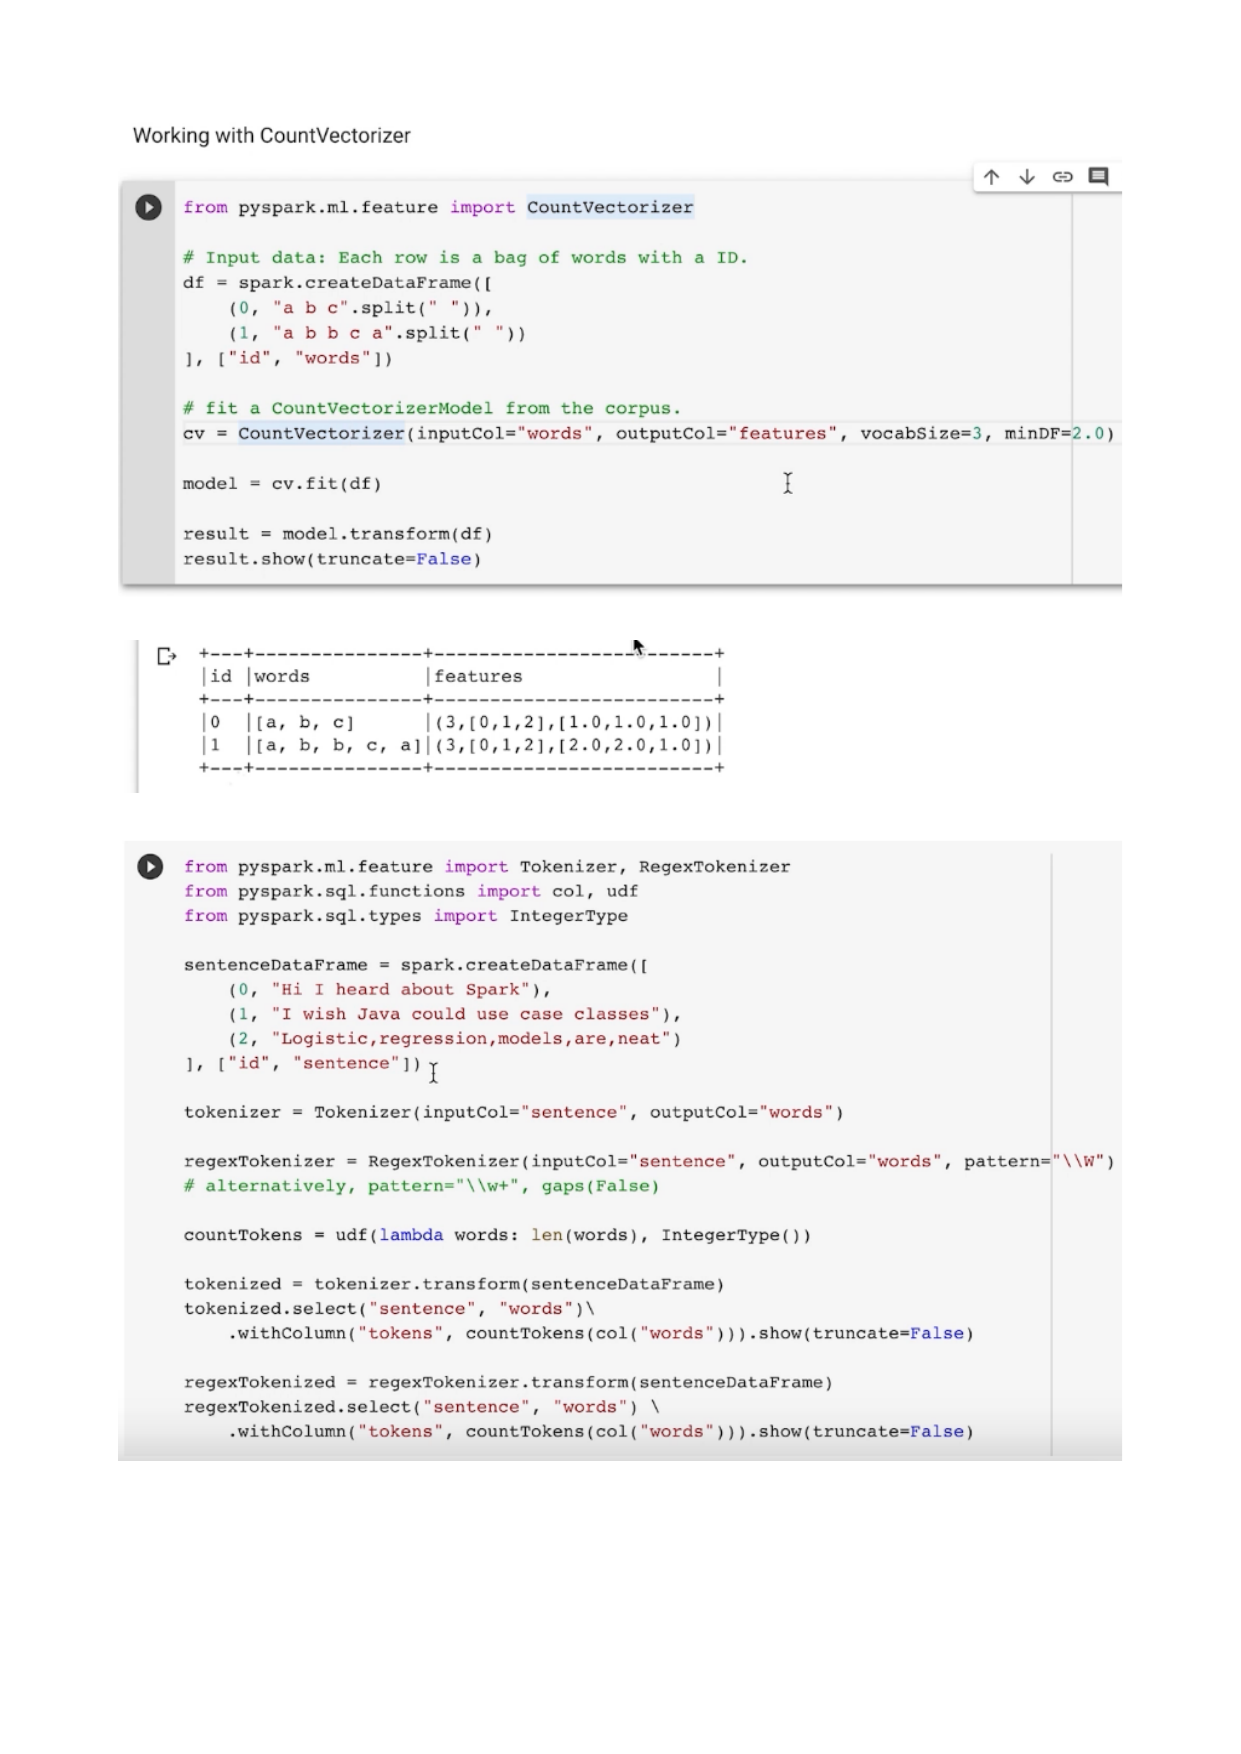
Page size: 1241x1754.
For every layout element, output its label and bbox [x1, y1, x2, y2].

picture [118, 640, 1123, 793]
picture [118, 836, 1123, 1461]
picture [118, 118, 1123, 597]
